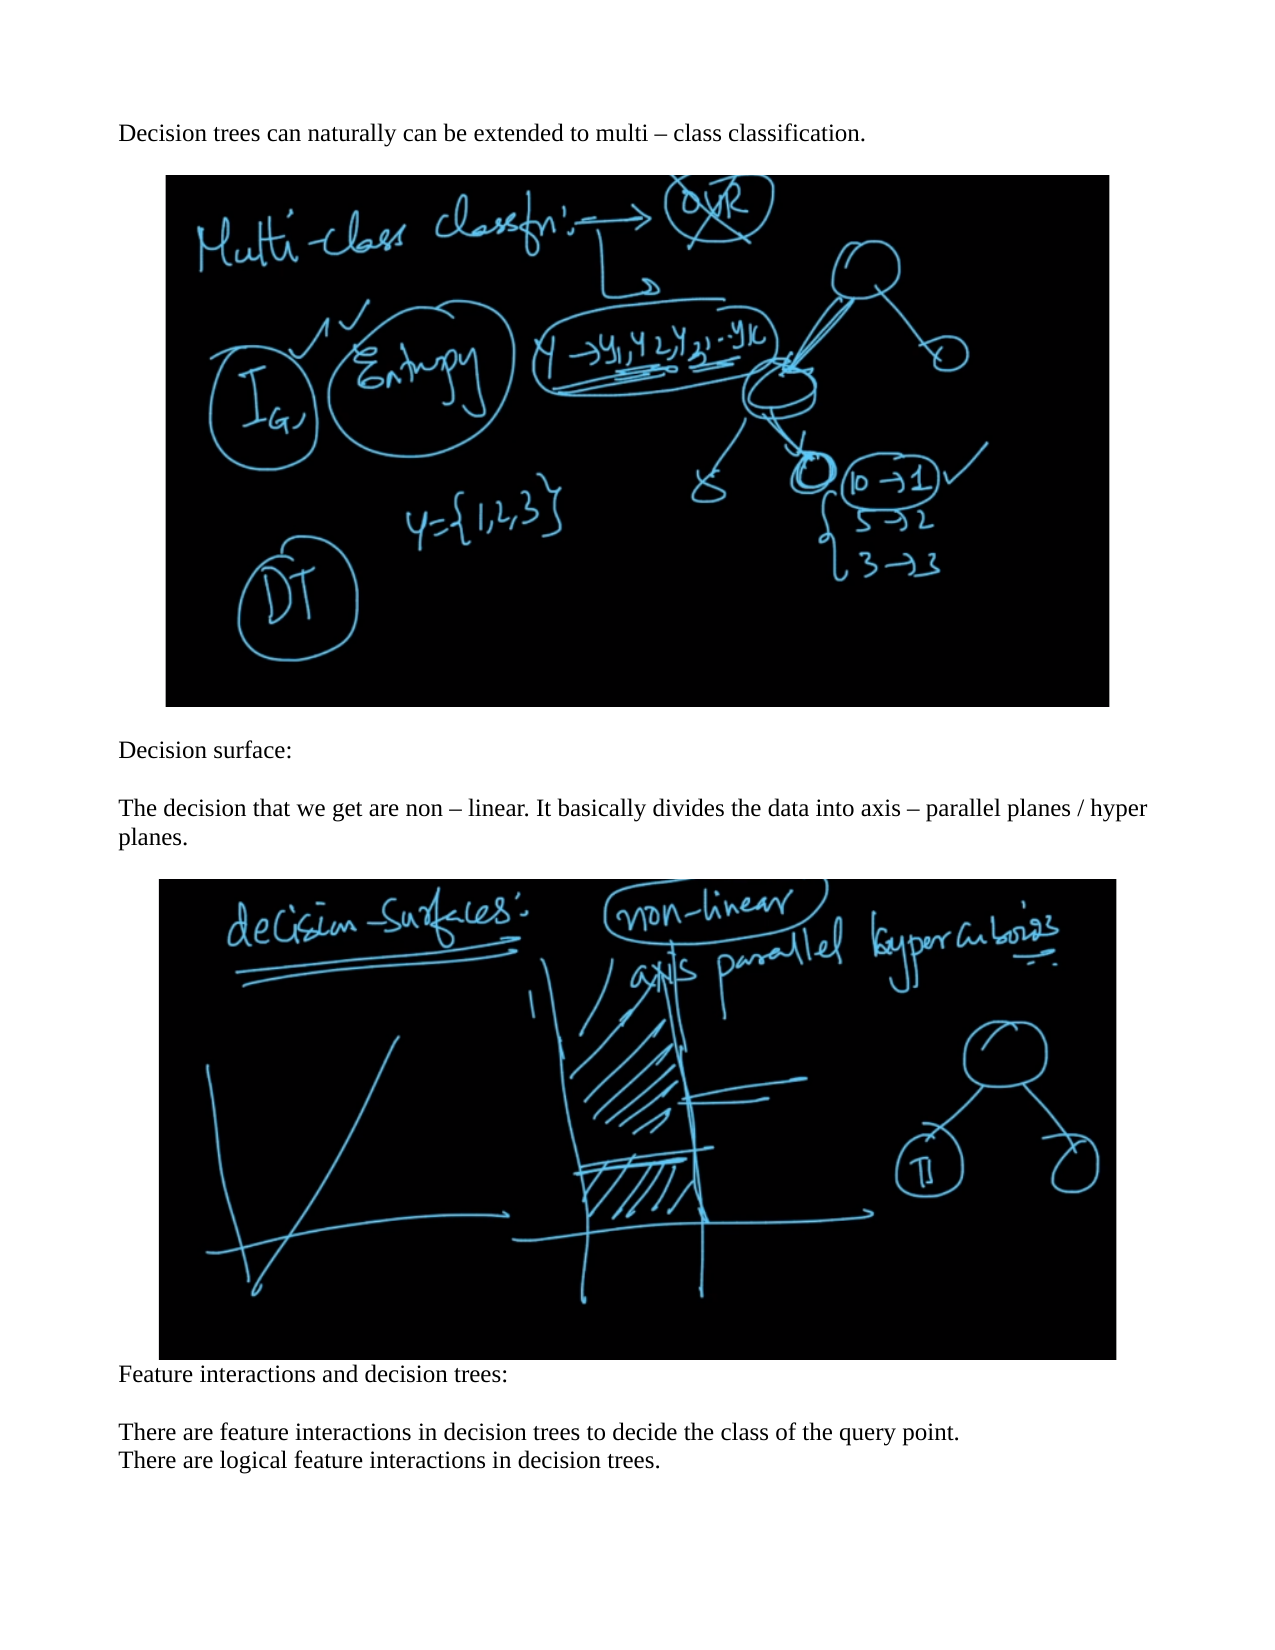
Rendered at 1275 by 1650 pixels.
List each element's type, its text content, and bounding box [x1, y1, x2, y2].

text There are logical feature interactions in decision trees. [118, 1446, 1157, 1474]
text Decision trees can naturally can be extended to multi – class classification. [118, 118, 1157, 147]
text There are feature interactions in decision trees to decide the class of the query point. [118, 1417, 1157, 1446]
picture [158, 879, 1117, 1360]
picture [165, 175, 1110, 707]
text Decision surface: [118, 736, 1157, 764]
text Feature interactions and decision trees: [118, 1084, 1157, 1388]
text The decision that we get are non – linear. It basically divides the data into axis – parallel planes / hyper planes. [118, 793, 1157, 851]
